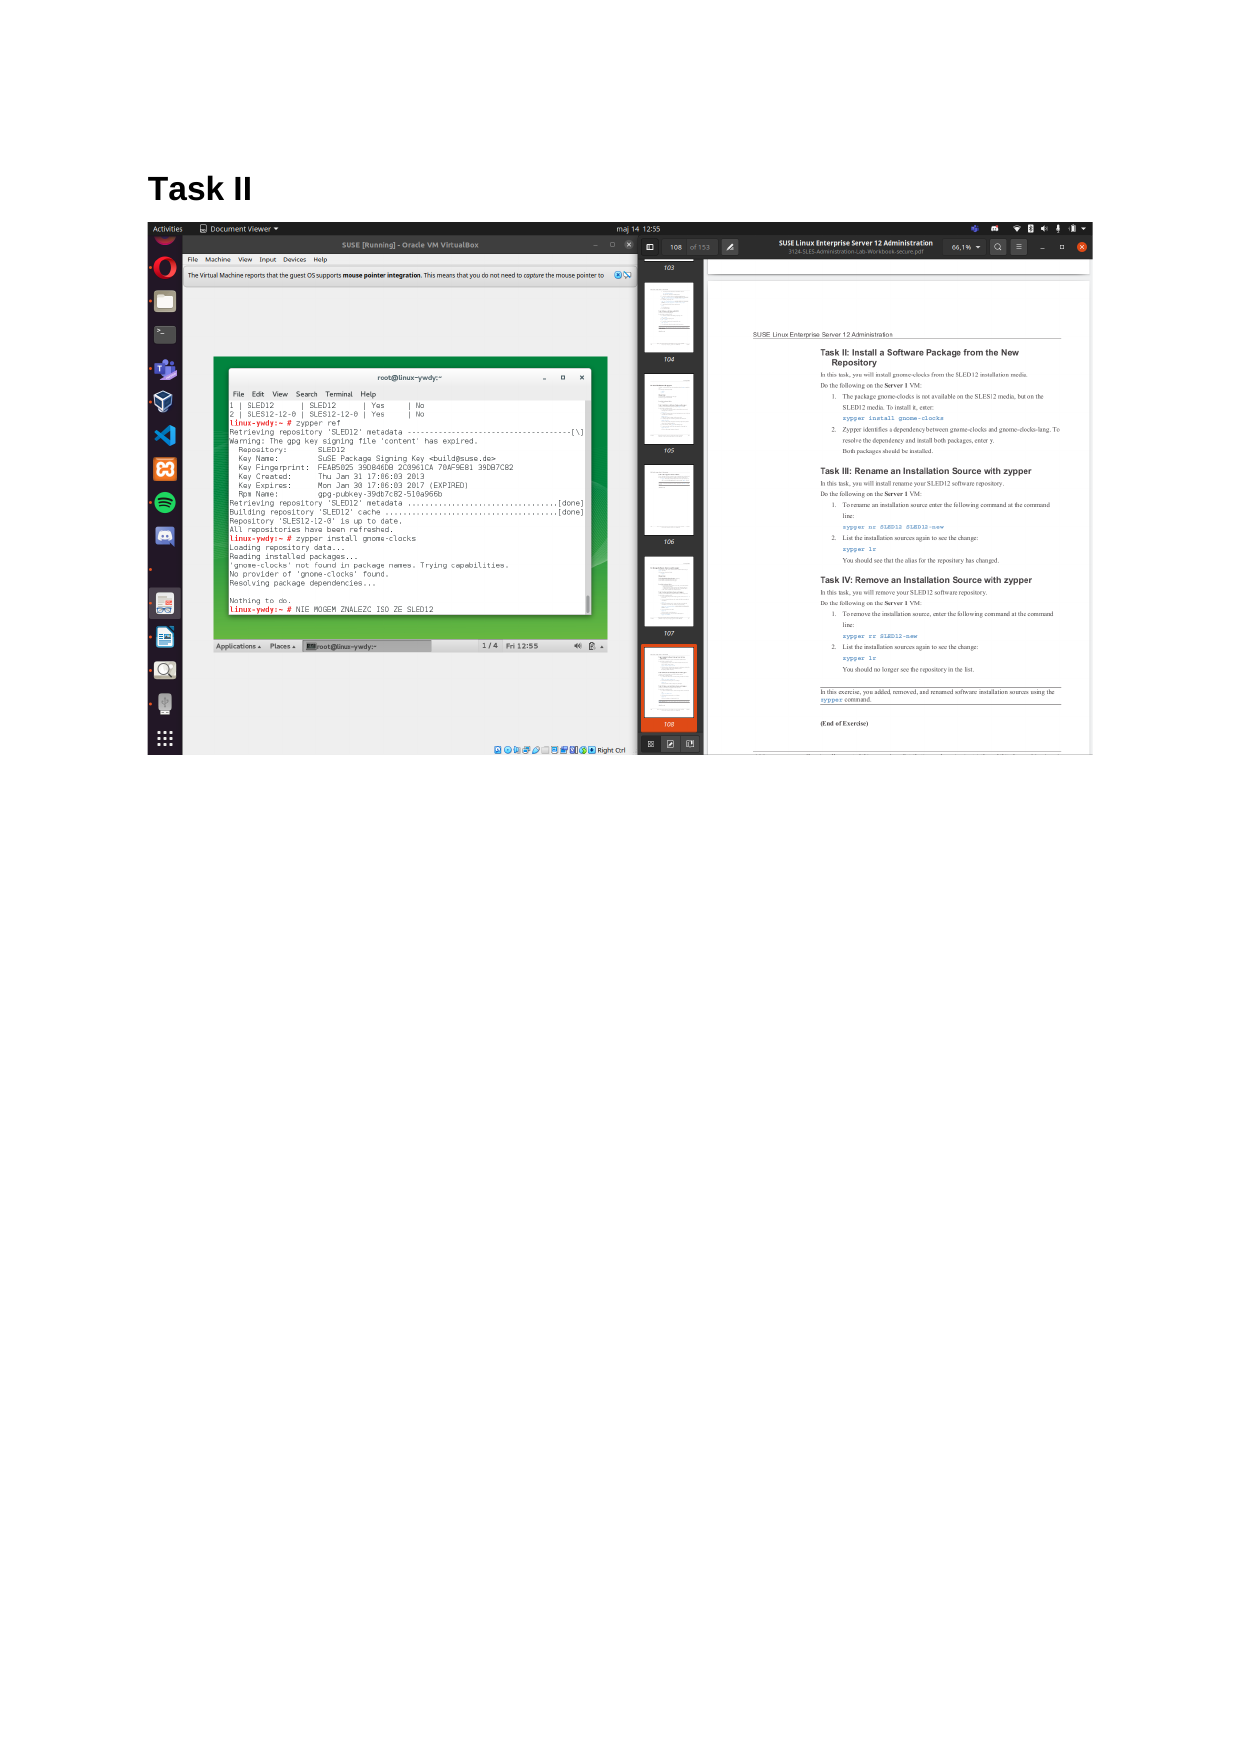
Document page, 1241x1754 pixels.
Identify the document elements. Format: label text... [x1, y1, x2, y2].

subtitle Task II [148, 168, 1093, 207]
picture [147, 222, 1093, 755]
